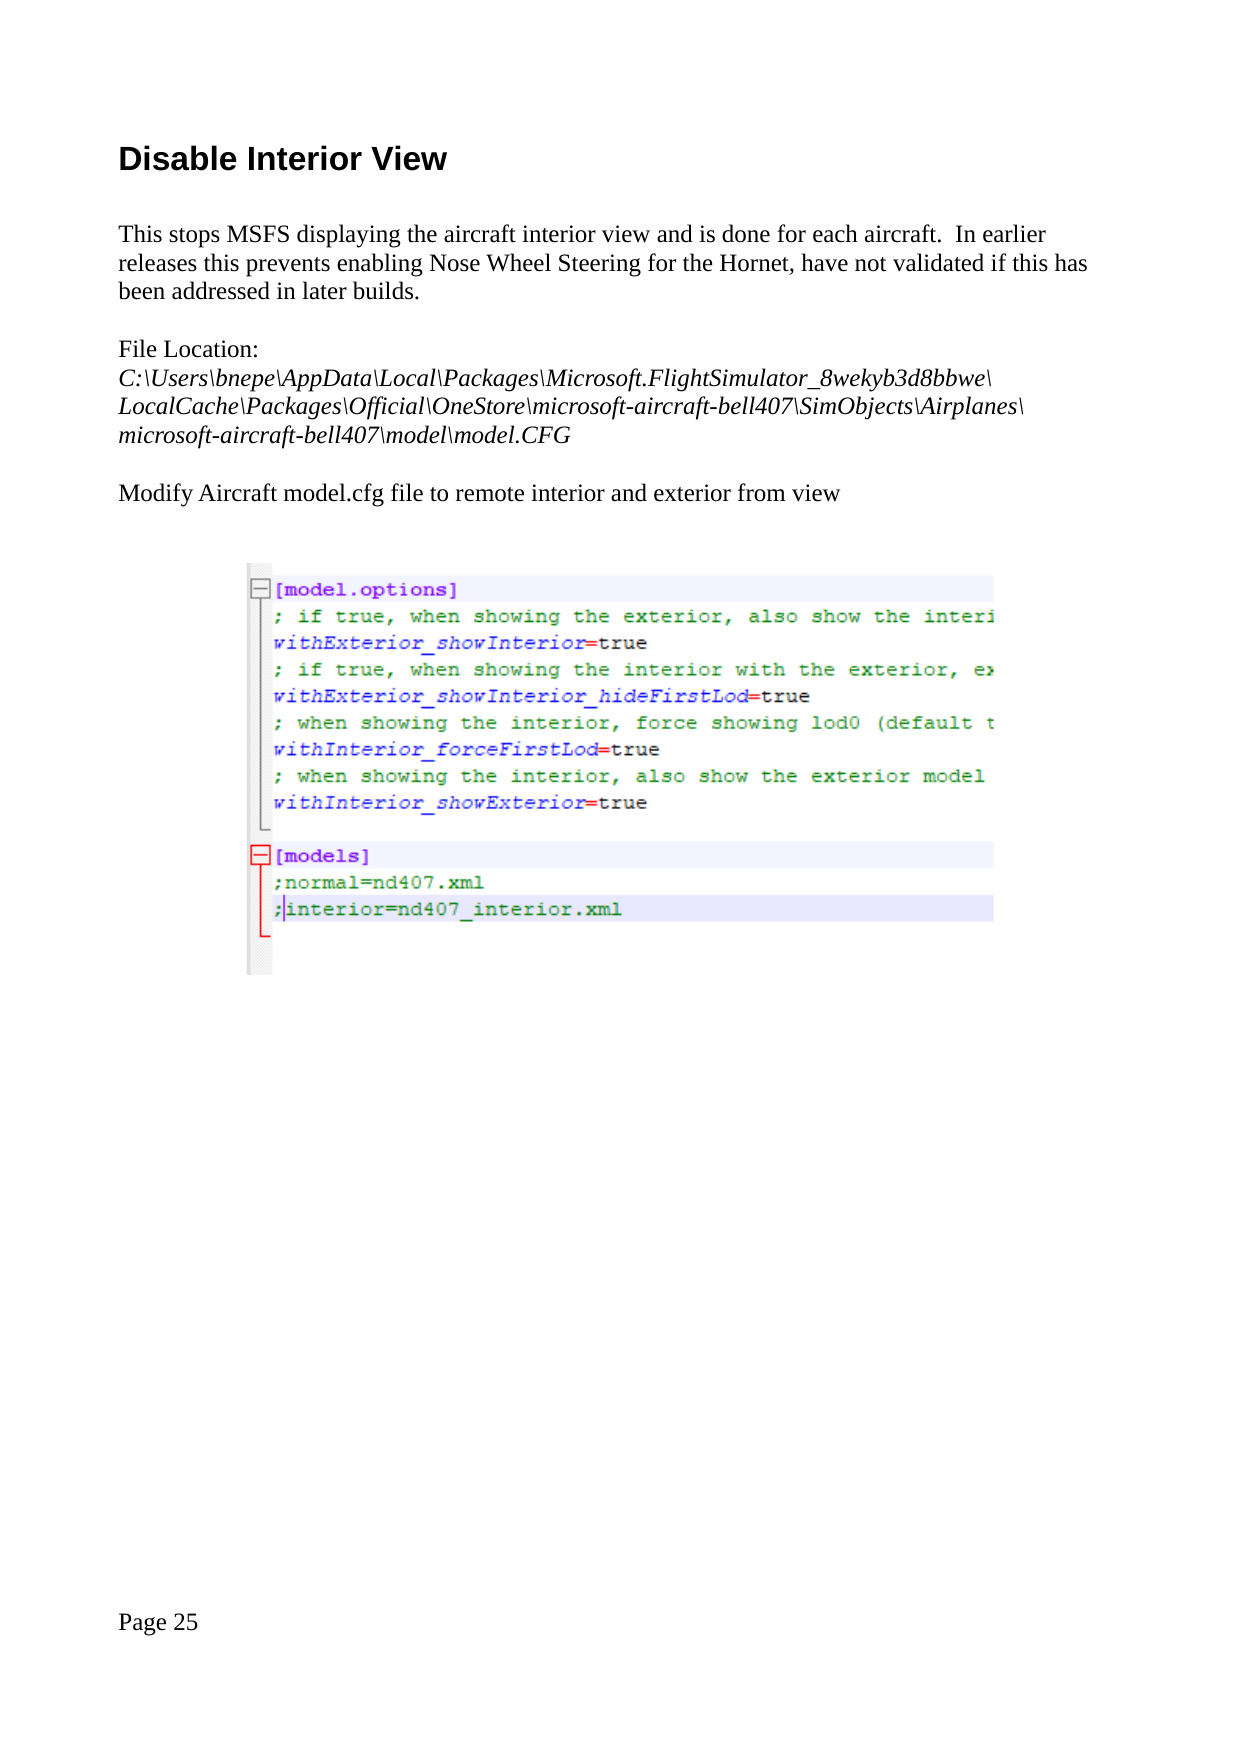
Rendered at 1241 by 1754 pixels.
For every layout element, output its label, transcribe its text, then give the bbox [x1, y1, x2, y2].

subtitle Disable Interior View [118, 139, 1122, 178]
picture [246, 563, 994, 975]
text C:\Users\bnepe\AppData\Local\Packages\Microsoft.FlightSimulator_8wekyb3d8bbwe\LocalCache\Packages\Official\OneStore\microsoft-aircraft-bell407\SimObjects\Airplanes\microsoft-aircraft-bell407\model\model.CFG [118, 363, 1122, 449]
text File Location: [118, 334, 1122, 363]
text Modify Aircraft model.cfg file to remote interior and exterior from view [118, 478, 1122, 506]
text This stops MSFS displaying the aircraft interior view and is done for each aircraft. In earlier releases this prevents enabling Nose Wheel Steering for the Hornet, have not validated if this has been addressed in later builds. [118, 219, 1122, 305]
